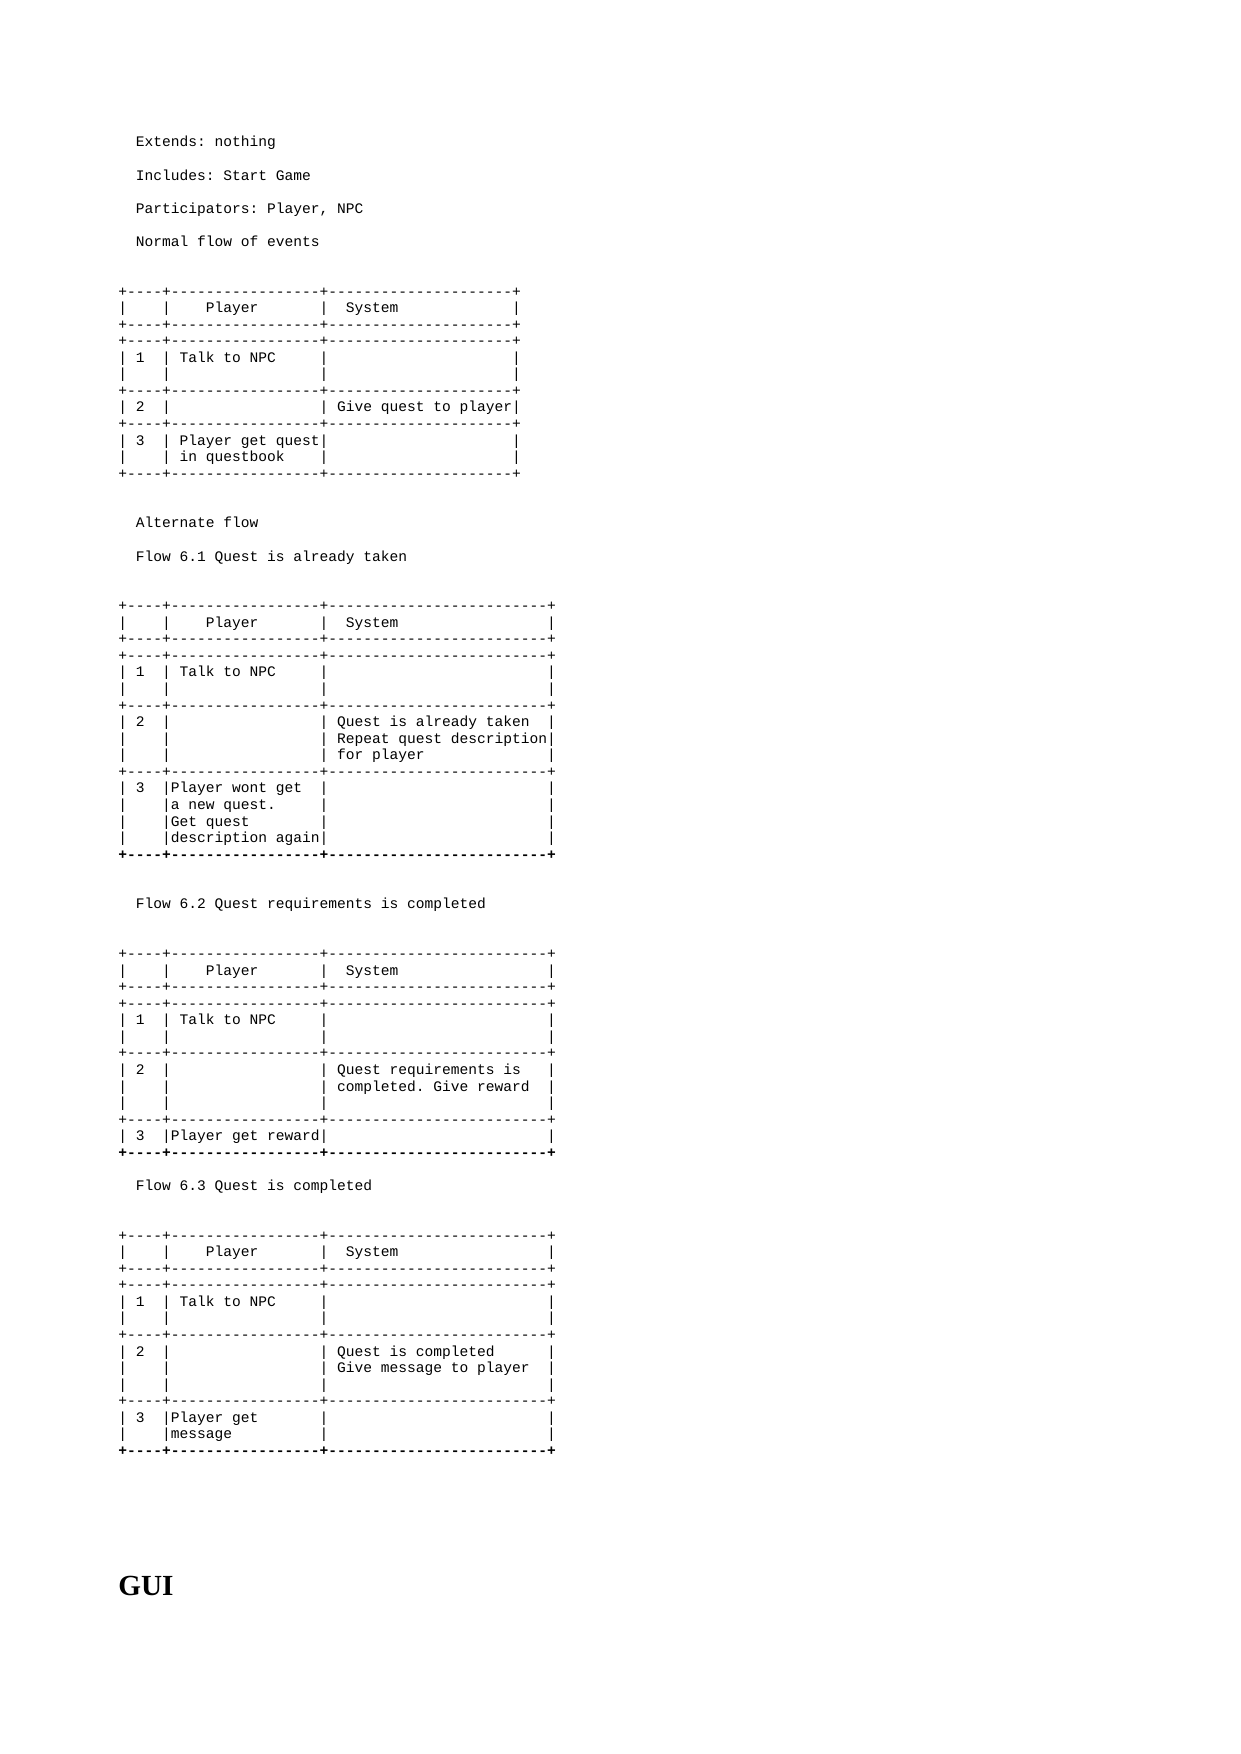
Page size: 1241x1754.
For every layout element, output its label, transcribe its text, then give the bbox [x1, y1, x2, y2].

text | | | | [118, 681, 1122, 698]
text +----+-----------------+-------------------------+ [118, 946, 1122, 963]
text +----+-----------------+-------------------------+ [118, 1261, 1122, 1277]
text Flow 6.3 Quest is completed [118, 1178, 1122, 1195]
text | |a new quest. | | [118, 797, 1122, 814]
text | 3 |Player get reward| | [118, 1128, 1122, 1145]
text | | | Repeat quest description| [118, 731, 1122, 747]
text | | | | [118, 1377, 1122, 1393]
text +----+-----------------+-------------------------+ [118, 1393, 1122, 1410]
text Alternate flow [118, 516, 1122, 532]
text | | | completed. Give reward | [118, 1079, 1122, 1095]
text | | | for player | [118, 747, 1122, 764]
text | 2 | | Quest requirements is | [118, 1062, 1122, 1079]
text +----+-----------------+---------------------+ [118, 466, 1122, 482]
text | 3 | Player get quest| | [118, 433, 1122, 449]
text | 1 | Talk to NPC | | [118, 665, 1122, 681]
text +----+-----------------+---------------------+ [118, 317, 1122, 333]
text | 2 | | Quest is completed | [118, 1344, 1122, 1360]
text +----+-----------------+-------------------------+ [118, 598, 1122, 615]
text +----+-----------------+---------------------+ [118, 416, 1122, 433]
text +----+-----------------+-------------------------+ [118, 996, 1122, 1012]
text | 2 | | Quest is already taken | [118, 714, 1122, 731]
text Flow 6.1 Quest is already taken [118, 549, 1122, 565]
text GUI [118, 1568, 1122, 1602]
text | 1 | Talk to NPC | | [118, 350, 1122, 367]
text | 3 |Player get | | [118, 1410, 1122, 1427]
text | | | Give message to player | [118, 1360, 1122, 1377]
text | | Player | System | [118, 615, 1122, 632]
text +----+-----------------+-------------------------+ [118, 1327, 1122, 1344]
text +----+-----------------+-------------------------+ [118, 1046, 1122, 1062]
text +----+-----------------+-------------------------+ [118, 764, 1122, 781]
text | | Player | System | [118, 963, 1122, 979]
text +----+-----------------+-------------------------+ [118, 1277, 1122, 1294]
text Normal flow of events [118, 234, 1122, 251]
text | |Get quest | | [118, 814, 1122, 830]
text | 2 | | Give quest to player| [118, 400, 1122, 416]
text | | in questbook | | [118, 449, 1122, 466]
text Participators: Player, NPC [118, 201, 1122, 217]
text Includes: Start Game [118, 168, 1122, 184]
text Flow 6.2 Quest requirements is completed [118, 897, 1122, 913]
text +----+-----------------+---------------------+ [118, 383, 1122, 400]
text +----+-----------------+---------------------+ [118, 333, 1122, 350]
text +----+-----------------+-------------------------+ [118, 648, 1122, 665]
text +----+-----------------+-------------------------+ [118, 847, 1122, 863]
text +----+-----------------+-------------------------+ [118, 1443, 1122, 1460]
text | |message | | [118, 1427, 1122, 1443]
text +----+-----------------+-------------------------+ [118, 979, 1122, 996]
text | 1 | Talk to NPC | | [118, 1012, 1122, 1029]
text | | | | [118, 1029, 1122, 1046]
text | |description again| | [118, 830, 1122, 847]
text | | Player | System | [118, 1244, 1122, 1261]
text | | Player | System | [118, 300, 1122, 317]
text +----+-----------------+---------------------+ [118, 284, 1122, 300]
text | 1 | Talk to NPC | | [118, 1294, 1122, 1311]
text +----+-----------------+-------------------------+ [118, 1112, 1122, 1128]
text +----+-----------------+-------------------------+ [118, 1228, 1122, 1244]
text +----+-----------------+-------------------------+ [118, 1145, 1122, 1162]
text | | | | [118, 1311, 1122, 1327]
text +----+-----------------+-------------------------+ [118, 698, 1122, 714]
text | | | | [118, 367, 1122, 383]
text +----+-----------------+-------------------------+ [118, 632, 1122, 648]
text Extends: nothing [118, 135, 1122, 151]
text | | | | [118, 1095, 1122, 1112]
text | 3 |Player wont get | | [118, 781, 1122, 797]
